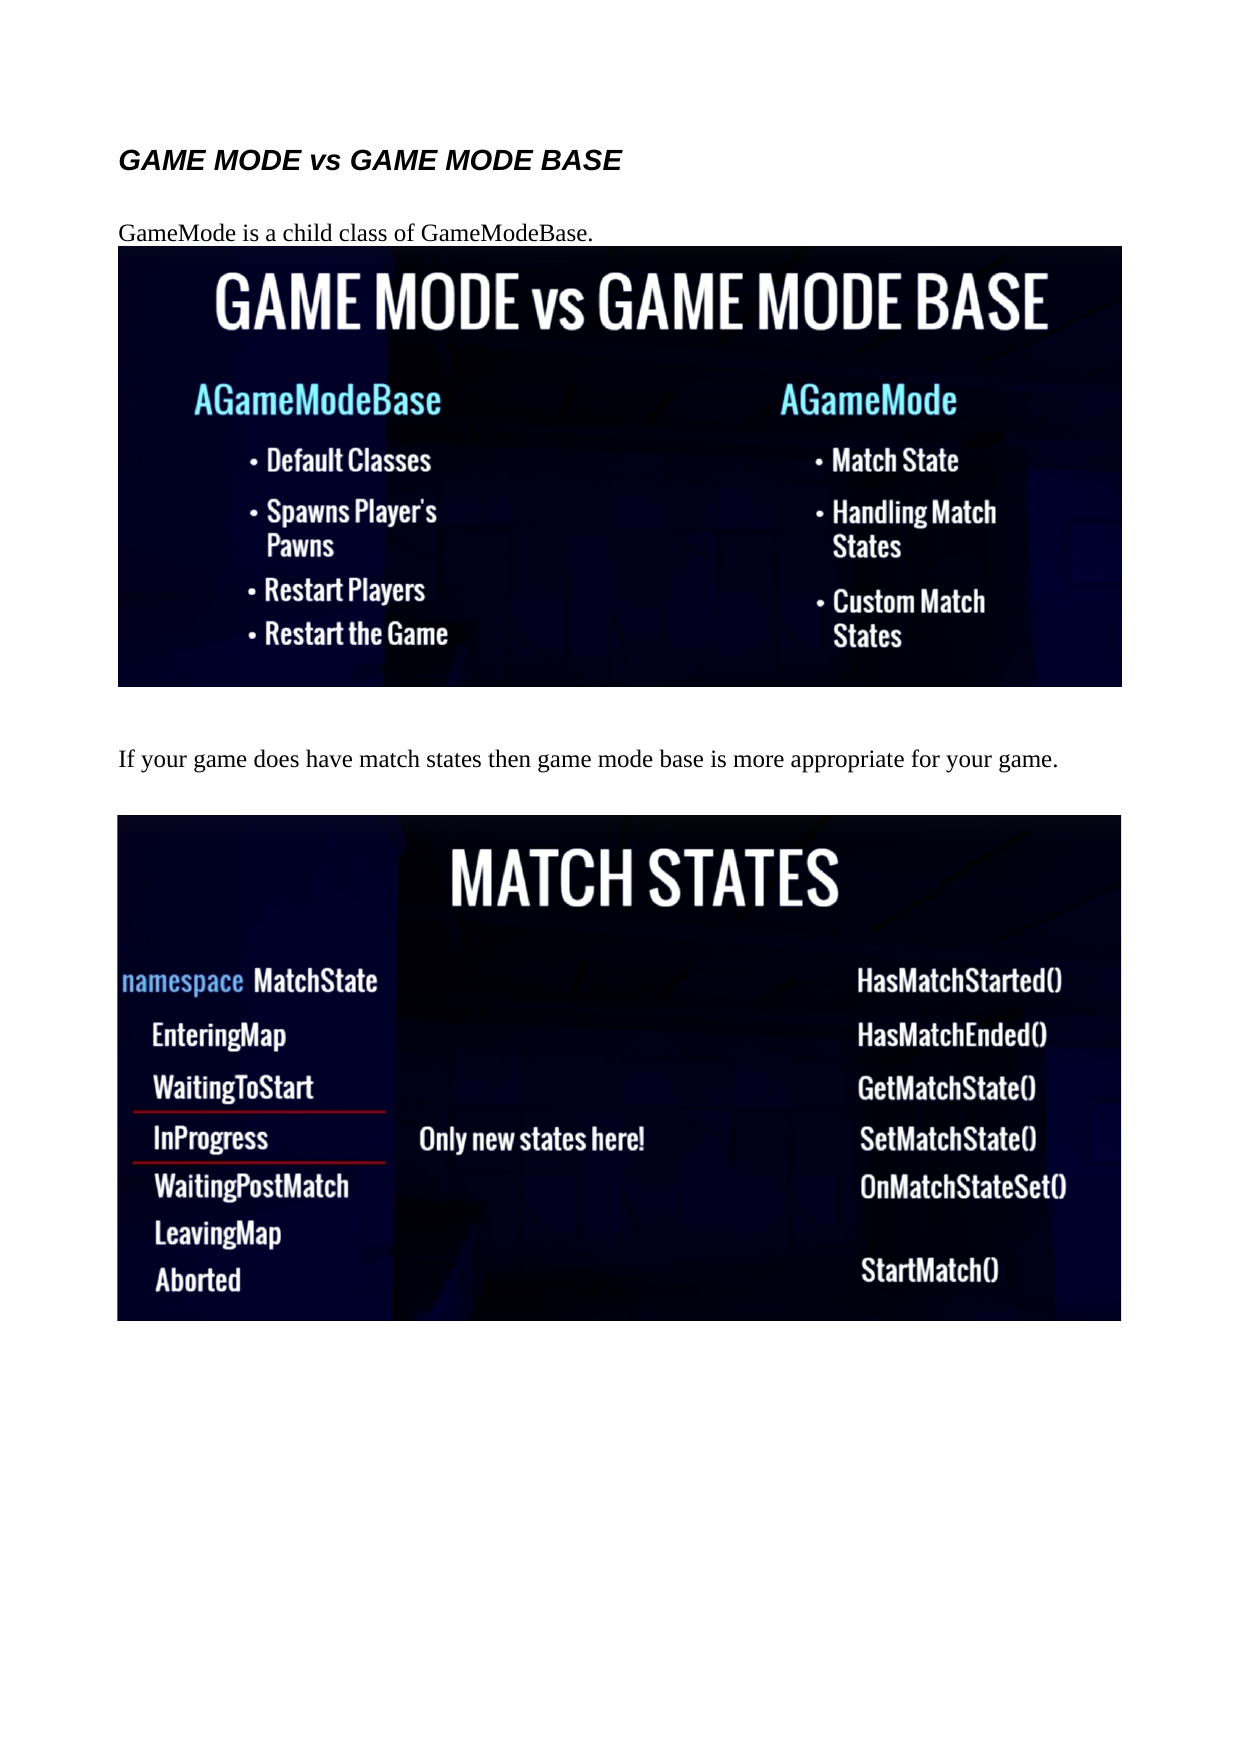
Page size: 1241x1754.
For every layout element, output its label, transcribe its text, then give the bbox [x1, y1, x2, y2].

picture [118, 246, 1122, 687]
subtitle GAME MODE vs GAME MODE BASE [118, 143, 1122, 177]
text GameMode is a child class of GameModeBase. [118, 189, 1122, 246]
picture [117, 815, 1122, 1321]
text If your game does have match states then game mode base is more appropriate for your game. [118, 687, 1122, 815]
